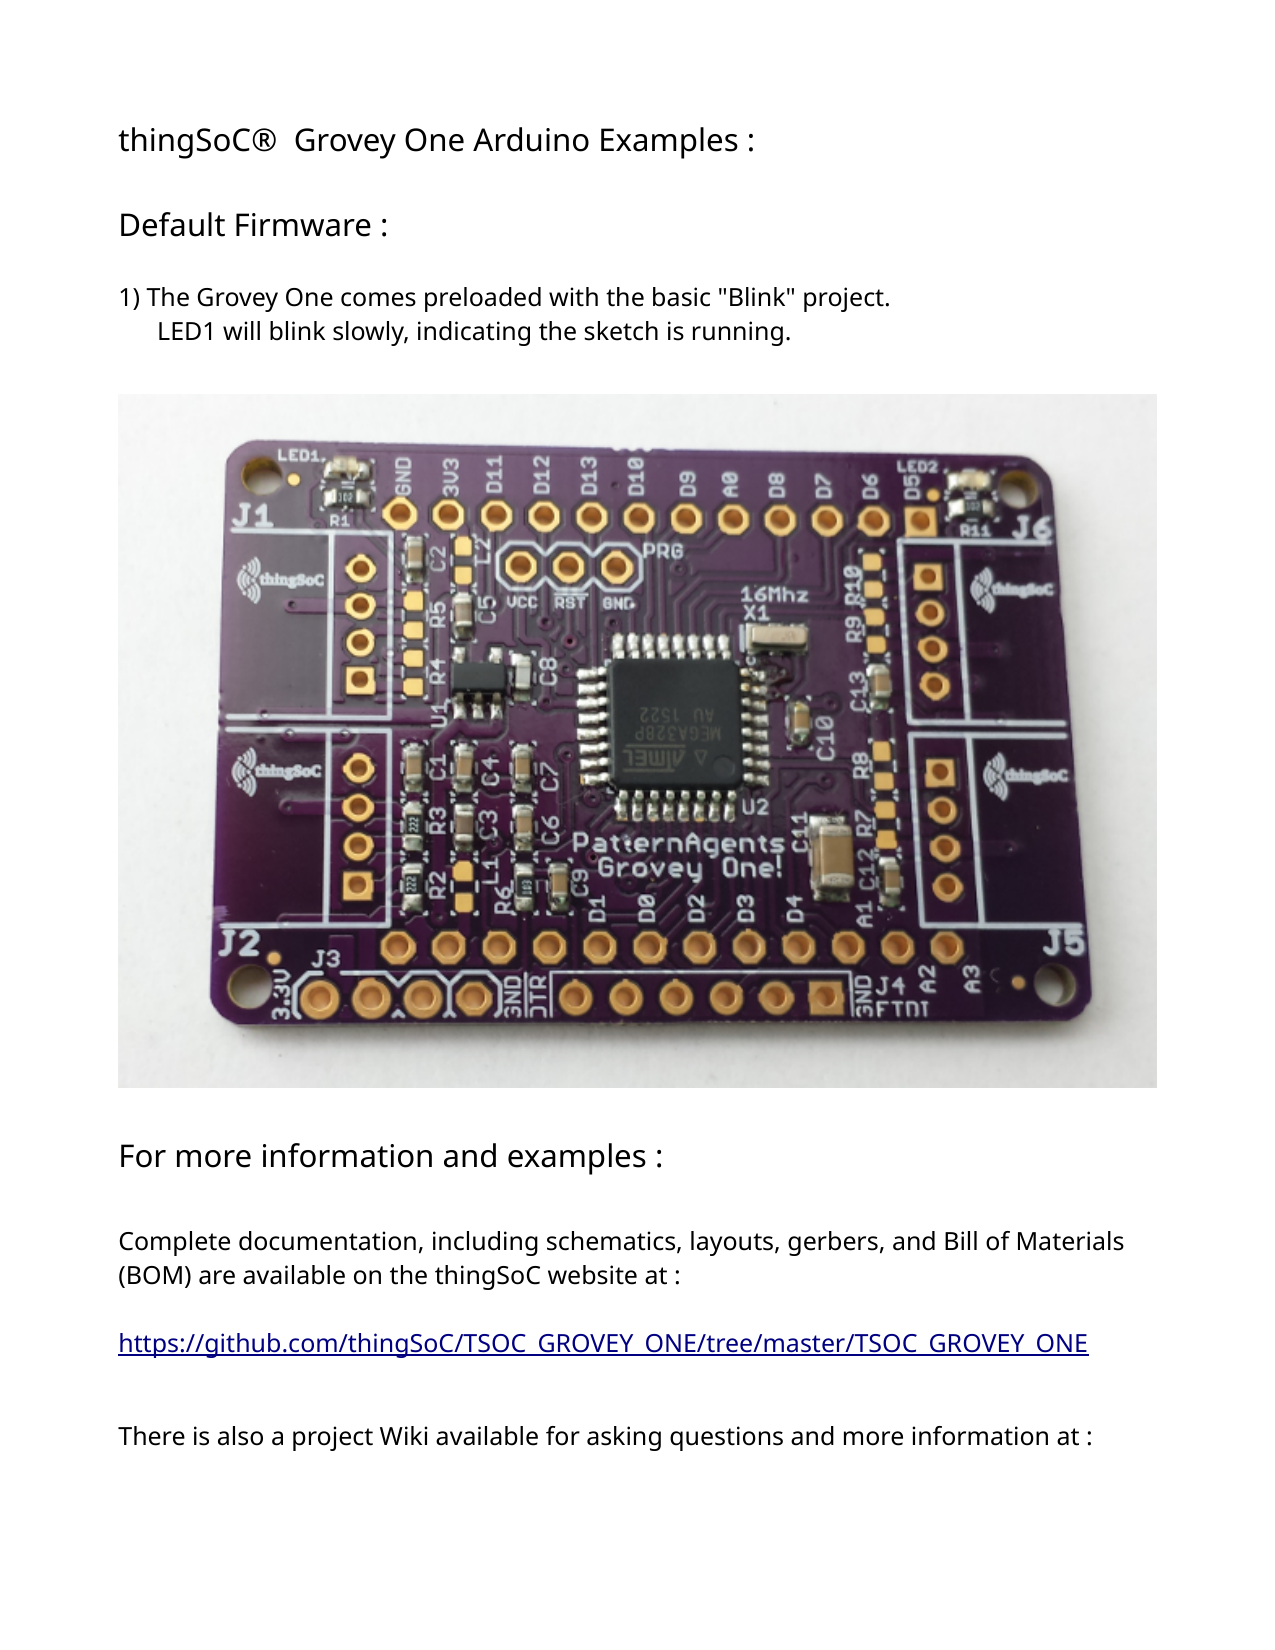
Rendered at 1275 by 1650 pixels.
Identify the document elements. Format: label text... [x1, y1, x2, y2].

picture [118, 394, 1157, 1088]
text thingSoC® Grovey One Arduino Examples : [118, 118, 1157, 161]
text Default Firmware : [118, 203, 1157, 246]
text Complete documentation, including schematics, layouts, gerbers, and Bill of Materials (BOM) are available on the thingSoC website at : https://github.com/thingSoC/TSOC_GROVEY_ONE/tree/master/TSOC_GROVEY_ONE [118, 1223, 1157, 1360]
text There is also a project Wiki available for asking questions and more information at : [118, 1419, 1157, 1487]
text 1) The Grovey One comes preloaded with the basic "Blink" project. LED1 will blink slowly, indicating the sketch is running. [118, 280, 1157, 382]
text For more information and examples : [118, 1134, 1157, 1177]
